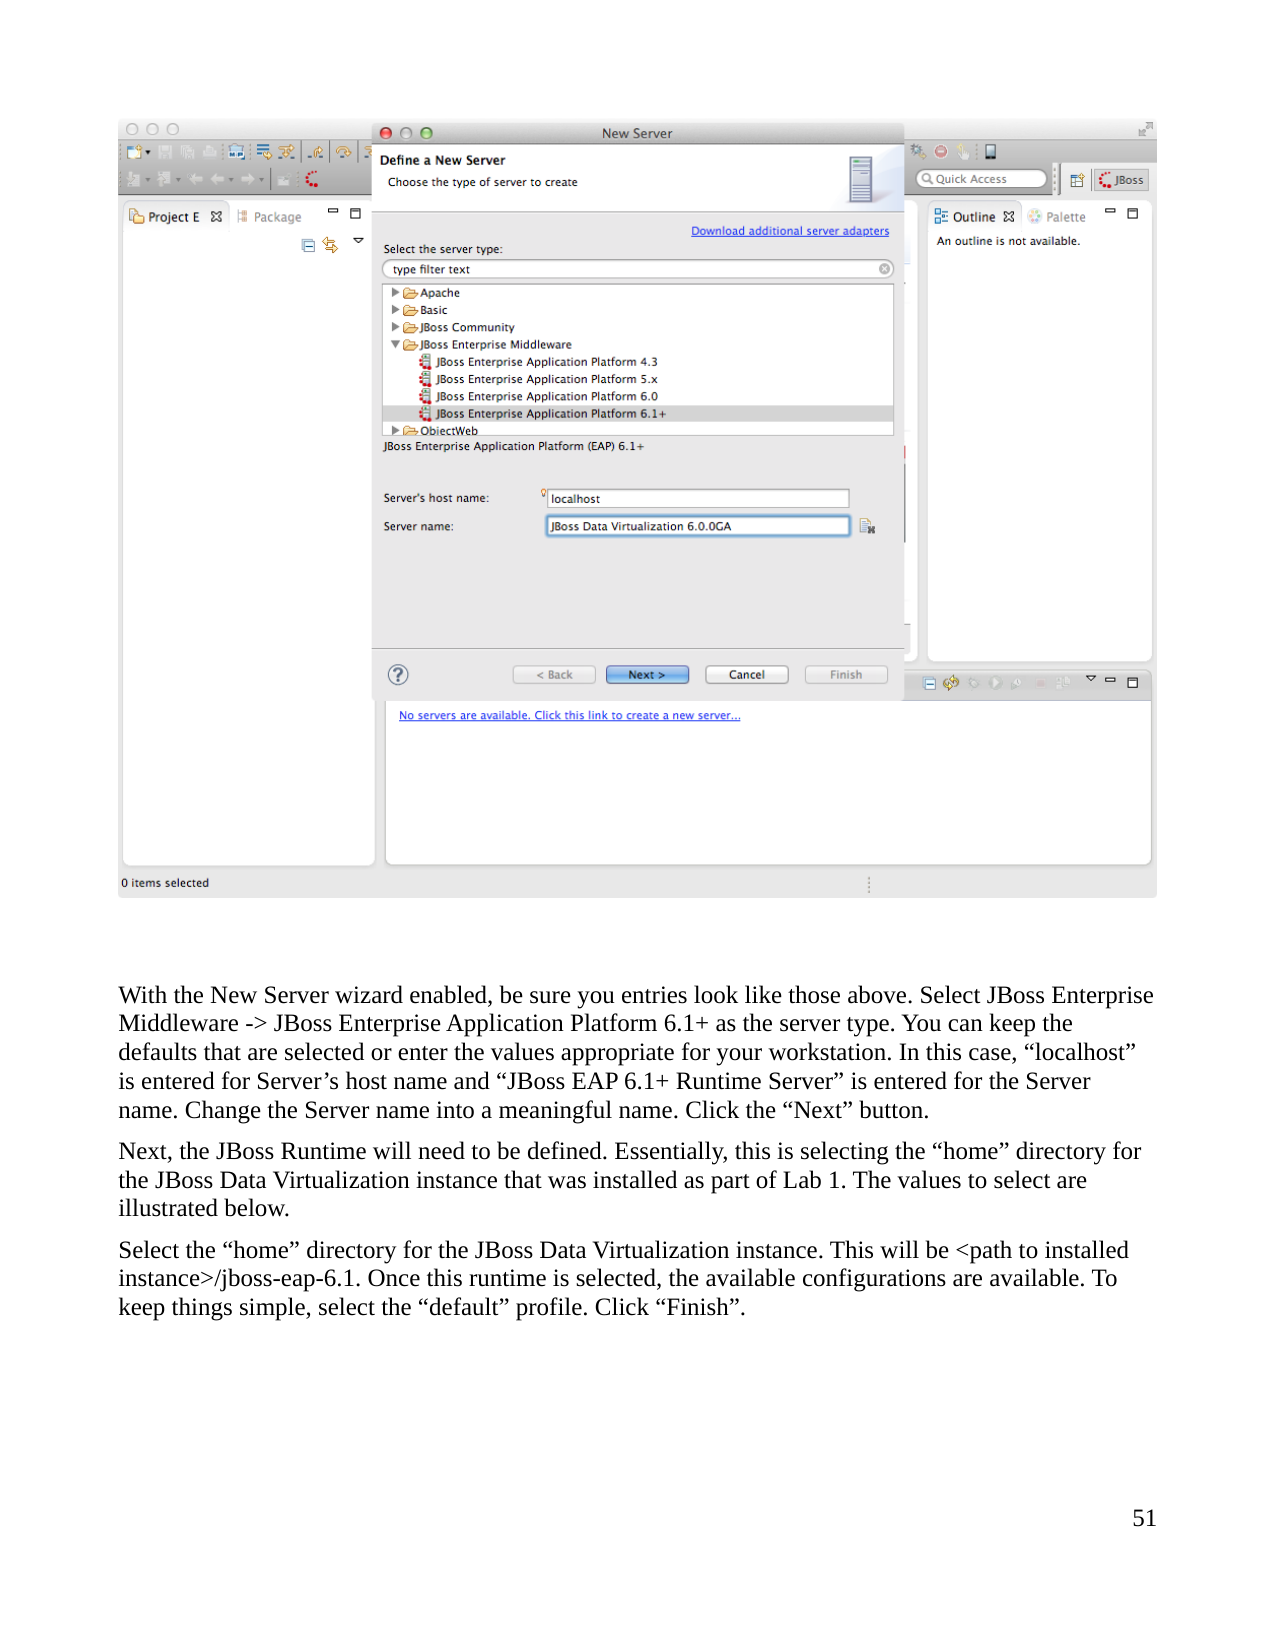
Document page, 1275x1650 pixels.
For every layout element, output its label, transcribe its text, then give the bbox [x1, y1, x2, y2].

text Next, the JBoss Runtime will need to be defined. Essentially, this is selecting the “home” directory for the JBoss Data Virtualization instance that was installed as part of Lab 1. The values to select are illustrated below. [118, 1136, 1157, 1222]
text With the New Server wizard enabled, be sure you entries look like those above. Select JBoss Enterprise Middleware -> JBoss Enterprise Application Platform 6.1+ as the server type. You can keep the defaults that are selected or enter the values appropriate for your workstation. In this case, “localhost” is entered for Server’s host name and “JBoss EAP 6.1+ Runtime Server” is entered for the Server name. Change the Server name into a meaningful name. Click the “Next” button. [118, 980, 1157, 1123]
text Select the “home” directory for the JBoss Data Virtualization instance. This will be <path to installed instance>/jboss-eap-6.1. Once this runtime is selected, the available configurations are available. To keep things simple, select the “default” profile. Click “Finish”. [118, 1235, 1157, 1321]
picture [118, 118, 1157, 898]
